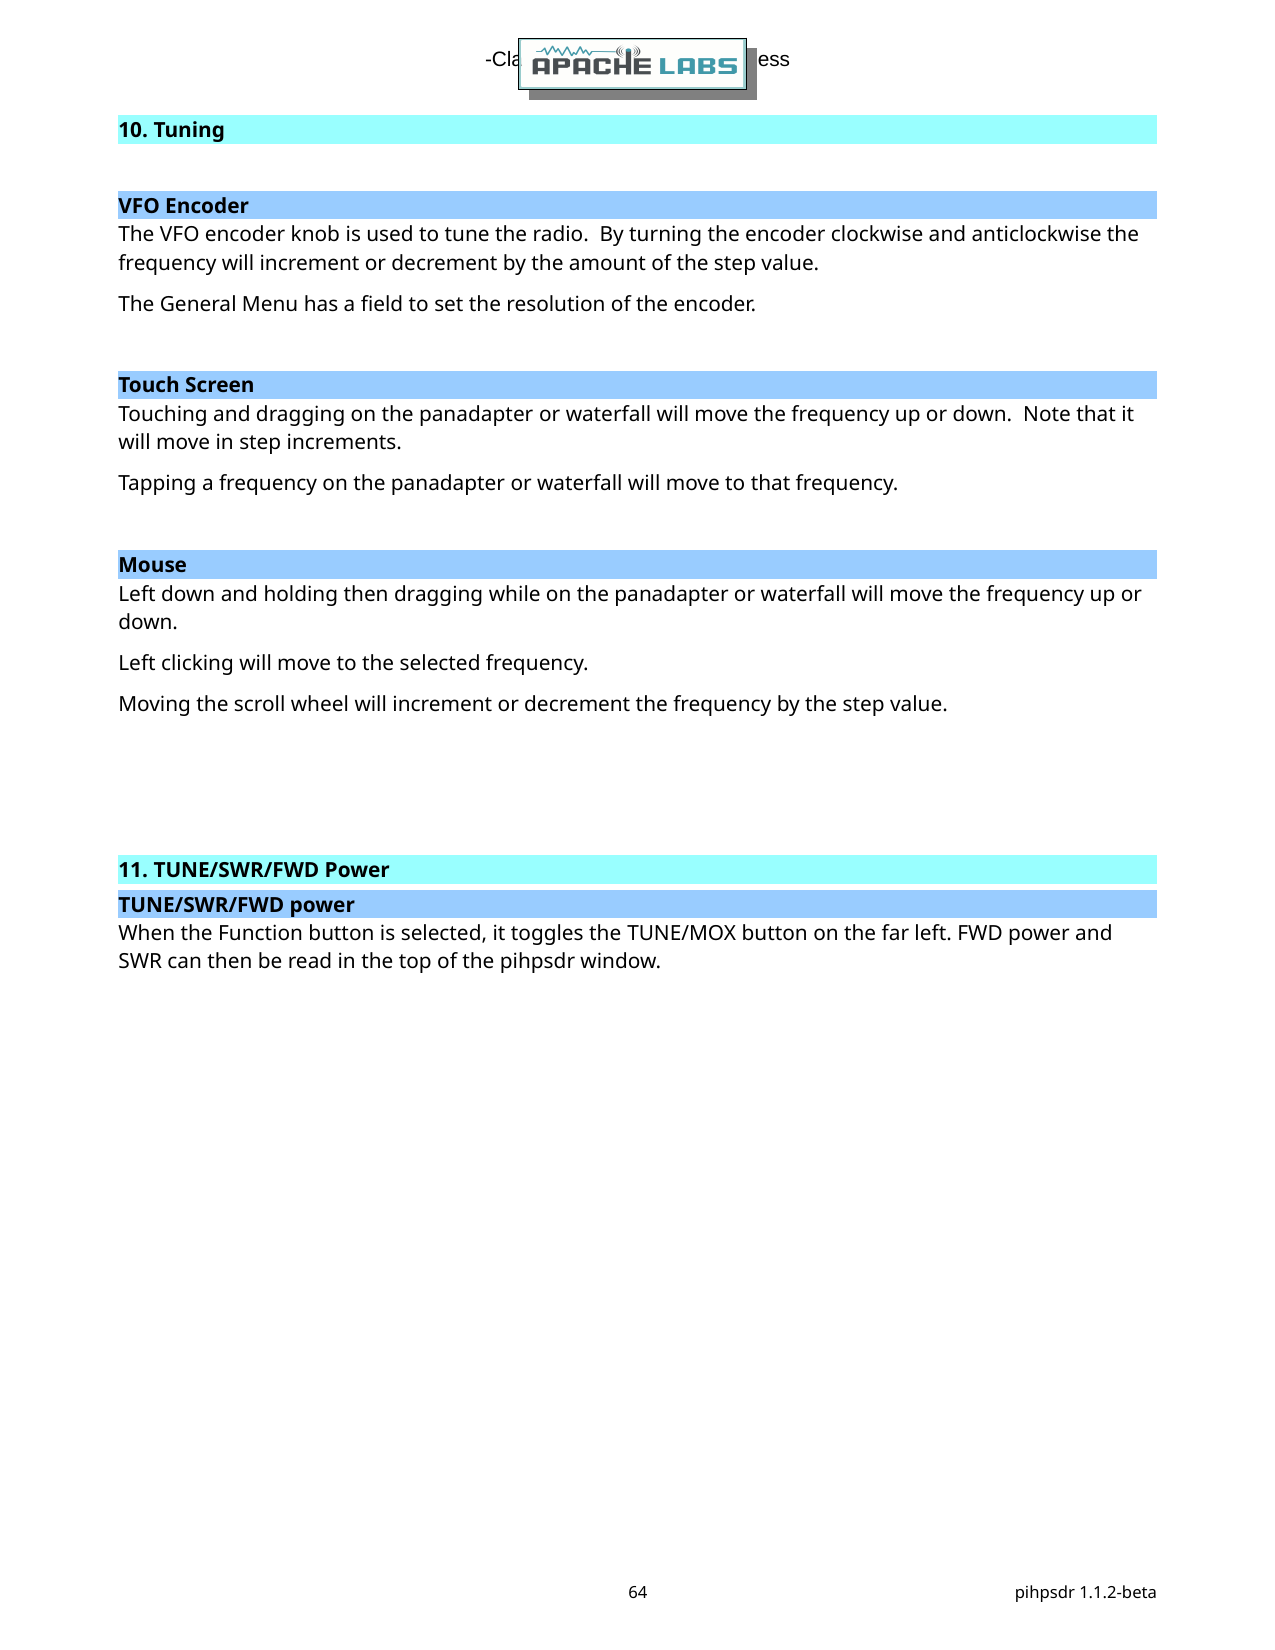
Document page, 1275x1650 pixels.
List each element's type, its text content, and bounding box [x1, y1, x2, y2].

text The General Menu has a field to set the resolution of the encoder. [118, 289, 1157, 317]
subtitle TUNE/SWR/FWD power [118, 890, 1157, 918]
subtitle Touch Screen [118, 371, 1157, 399]
subtitle Mouse [118, 550, 1157, 579]
text When the Function button is selected, it toggles the TUNE/MOX button on the far left. FWD power and SWR can then be read in the top of the pihpsdr window. [118, 918, 1157, 975]
subtitle 10. Tuning [225, 115, 1157, 144]
text Left clicking will move to the selected frequency. [118, 648, 1157, 676]
subtitle 11. TUNE/SWR/FWD Power [390, 855, 1157, 884]
text Moving the scroll wheel will increment or decrement the frequency by the step value. [118, 689, 1157, 717]
subtitle VFO Encoder [118, 191, 1157, 219]
text Tapping a frequency on the panadapter or waterfall will move to that frequency. [118, 468, 1157, 497]
text Left down and holding then dragging while on the panadapter or waterfall will move the frequency up or down. [118, 579, 1157, 636]
picture [521, 40, 744, 87]
text The VFO encoder knob is used to tune the radio. By turning the encoder clockwise and anticlockwise the frequency will increment or decrement by the amount of the step value. [118, 219, 1157, 276]
text Touching and dragging on the panadapter or waterfall will move the frequency up or down. Note that it will move in step increments. [118, 399, 1157, 456]
